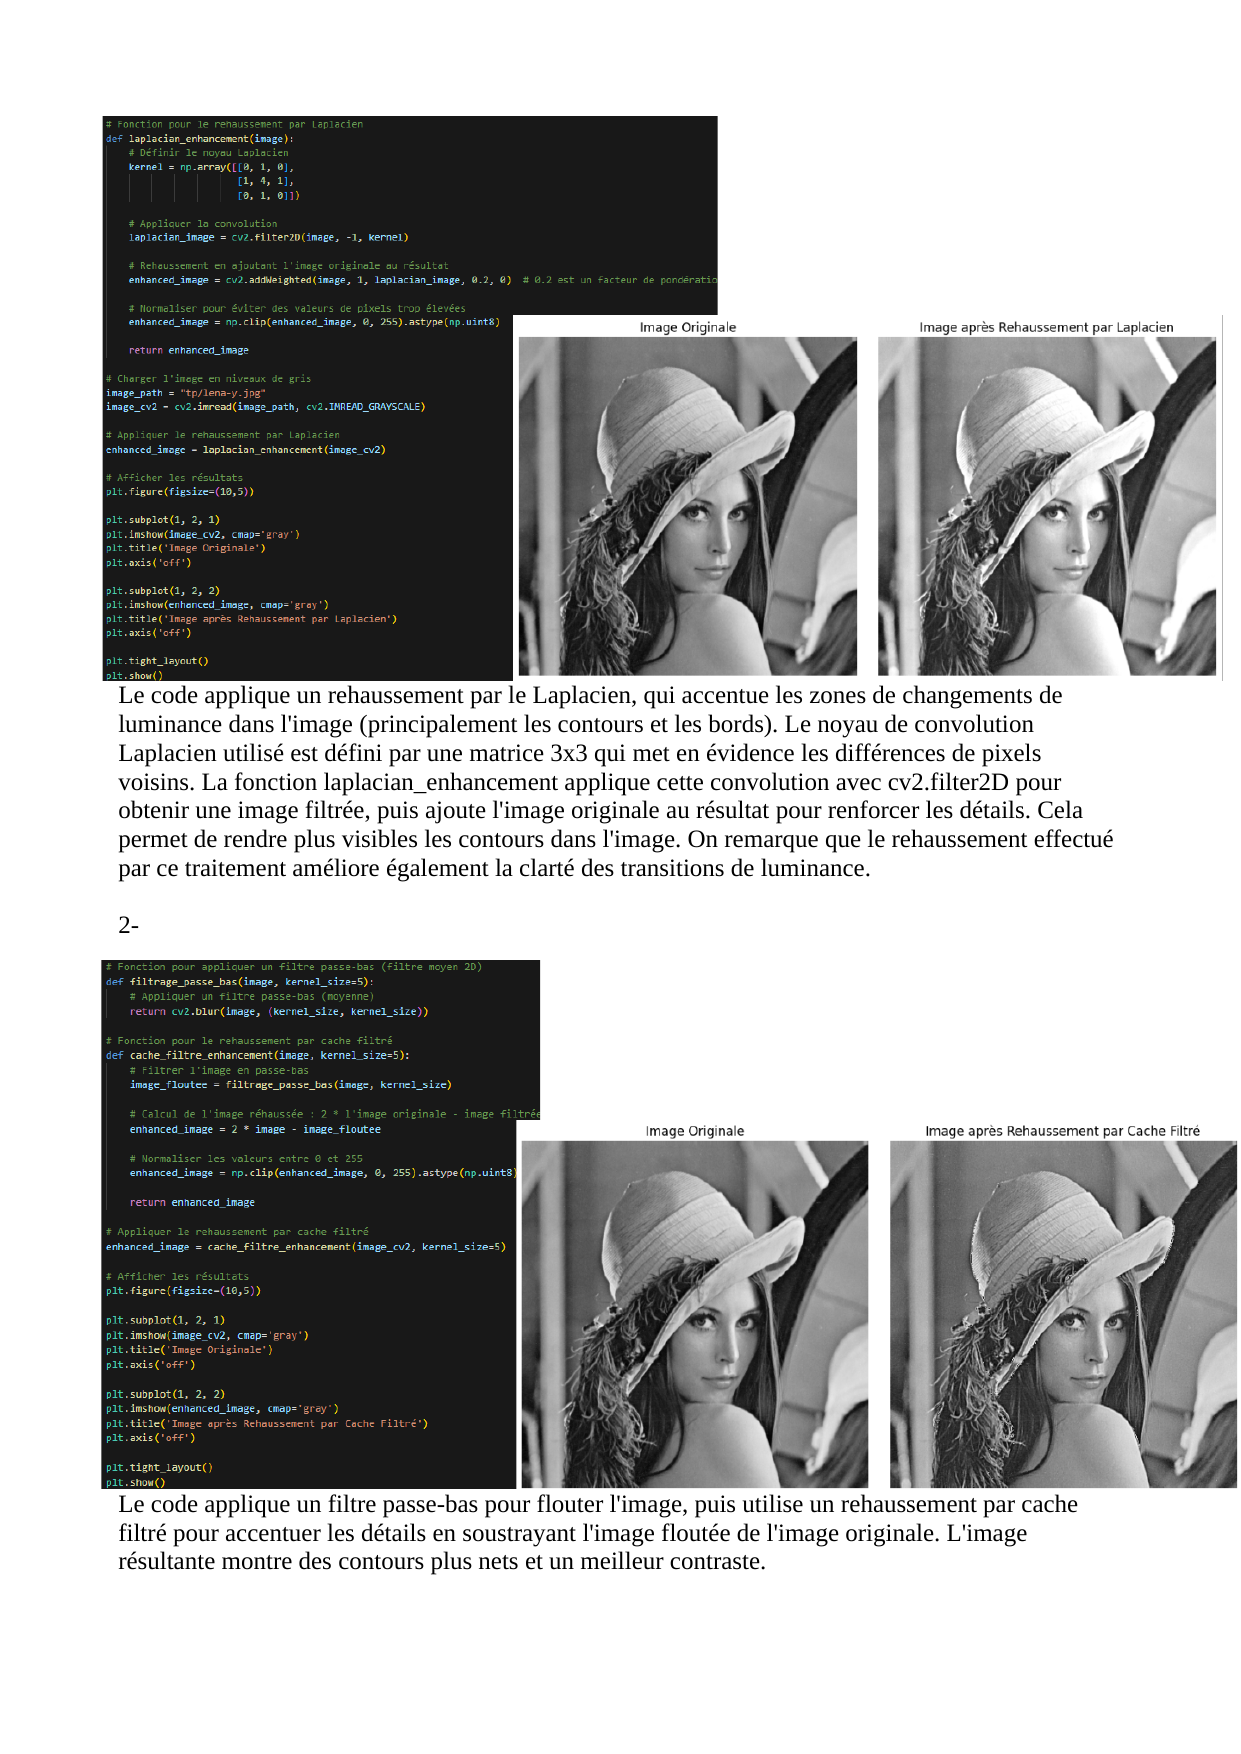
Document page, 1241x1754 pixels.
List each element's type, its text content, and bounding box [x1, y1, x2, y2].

picture [101, 960, 1241, 1489]
text 2- [118, 910, 1122, 939]
picture [102, 116, 1223, 681]
text Le code applique un rehaussement par le Laplacien, qui accentue les zones de changements de luminance dans l'image (principalement les contours et les bords). Le noyau de convolution Laplacien utilisé est défini par une matrice 3x3 qui met en évidence les différences de pixels voisins. La fonction laplacian_enhancement applique cette convolution avec cv2.filter2D pour obtenir une image filtrée, puis ajoute l'image originale au résultat pour renforcer les détails. Cela permet de rendre plus visibles les contours dans l'image. On remarque que le rehaussement effectué par ce traitement améliore également la clarté des transitions de luminance. [118, 681, 1122, 882]
text Le code applique un filtre passe-bas pour flouter l'image, puis utilise un rehaussement par cache filtré pour accentuer les détails en soustrayant l'image floutée de l'image originale. L'image résultante montre des contours plus nets et un meilleur contraste. [118, 1489, 1122, 1575]
